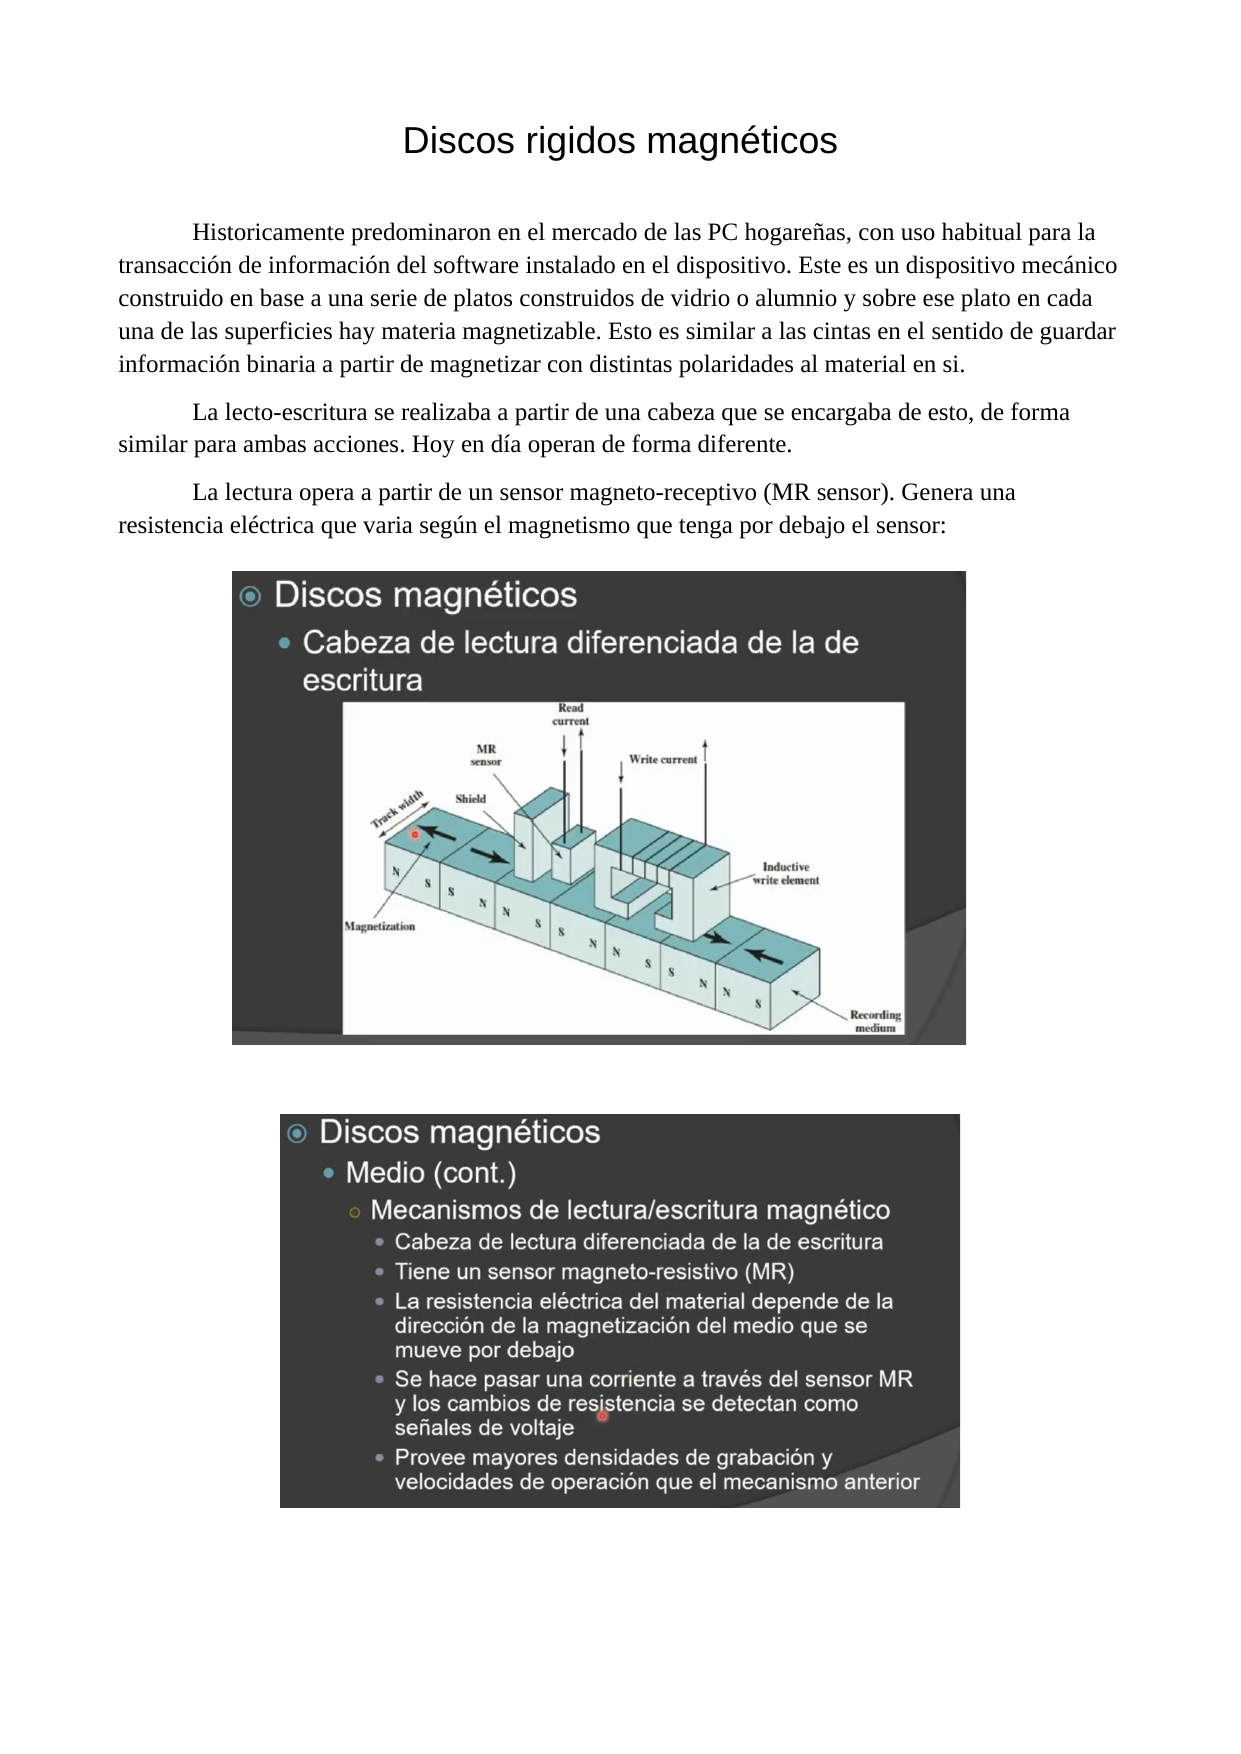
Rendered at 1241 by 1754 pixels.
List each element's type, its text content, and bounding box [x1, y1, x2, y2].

subtitle Discos rigidos magnéticos [118, 118, 1122, 204]
text La lecto-escritura se realizaba a partir de una cabeza que se encargaba de esto, de forma similar para ambas acciones. Hoy en día operan de forma diferente. [118, 397, 1122, 458]
text La lectura opera a partir de un sensor magneto-receptivo (MR sensor). Genera una resistencia eléctrica que varia según el magnetismo que tenga por debajo el sensor: [118, 477, 1122, 539]
text Historicamente predominaron en el mercado de las PC hogareñas, con uso habitual para la transacción de información del software instalado en el dispositivo. Este es un dispositivo mecánico construido en base a una serie de platos construidos de vidrio o alumnio y sobre ese plato en cada una de las superficies hay materia magnetizable. Esto es similar a las cintas en el sentido de guardar información binaria a partir de magnetizar con distintas polaridades al material en si. [118, 217, 1122, 378]
picture [232, 571, 967, 1045]
picture [280, 1114, 961, 1508]
